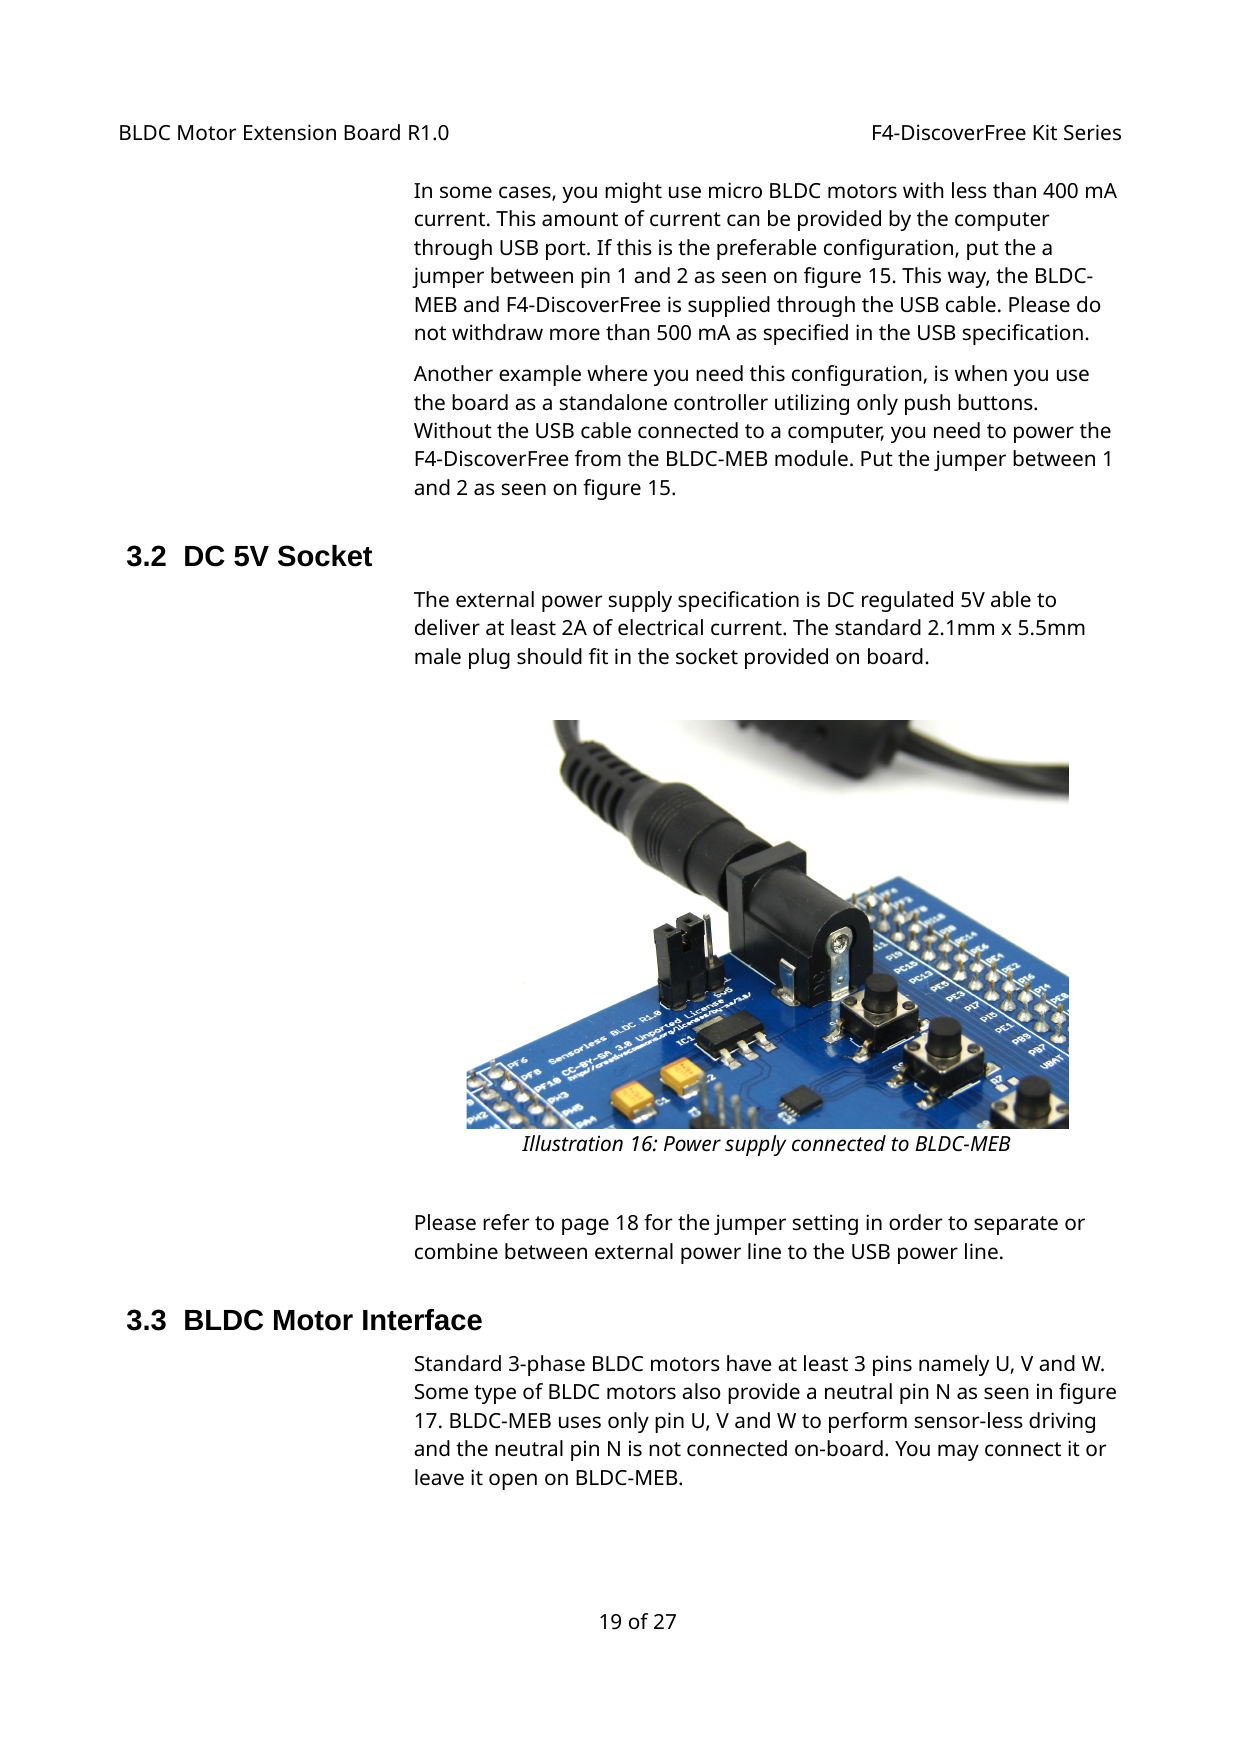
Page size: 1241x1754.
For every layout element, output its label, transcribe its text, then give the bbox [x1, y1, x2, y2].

picture [466, 720, 1069, 1129]
text Please refer to page 17 for the jumper setting in order to separate or combine between external power line to the USB power line. [413, 1208, 1122, 1265]
subtitle BLDC Motor Interface [118, 1303, 1122, 1336]
subtitle DC 5V Socket [118, 539, 1122, 572]
text Standard 3-phase BLDC motors have at least 3 pins namely U, V and W. Some type of BLDC motors also provide a neutral pin N as seen in figure 17. BLDC-MEB uses only pin U, V and W to perform sensor-less driving and the neutral pin N is not connected on-board. You may connect it or leave it open on BLDC-MEB. [413, 1349, 1122, 1491]
text Illustration 16: Power supply connected to BLDC-MEB [413, 708, 1122, 1157]
text Another example where you need this configuration, is when you use the board as a standalone controller utilizing only push buttons. Without the USB cable connected to a computer, you need to power the F4-DiscoverFree from the BLDC-MEB module. Put the jumper between 1 and 2 as seen on figure 15. [413, 359, 1122, 501]
text In some cases, you might use micro BLDC motors with less than 400 mA current. This amount of current can be provided by the computer through USB port. If this is the preferable configuration, put the a jumper between pin 1 and 2 as seen on figure 15. This way, the BLDC-MEB and F4-DiscoverFree is supplied through the USB cable. Please do not withdraw more than 500 mA as specified in the USB specification. [413, 176, 1122, 347]
text The external power supply specification is DC regulated 5V able to deliver at least 2A of electrical current. The standard 2.1mm x 5.5mm male plug should fit in the socket provided on board. [413, 585, 1122, 670]
